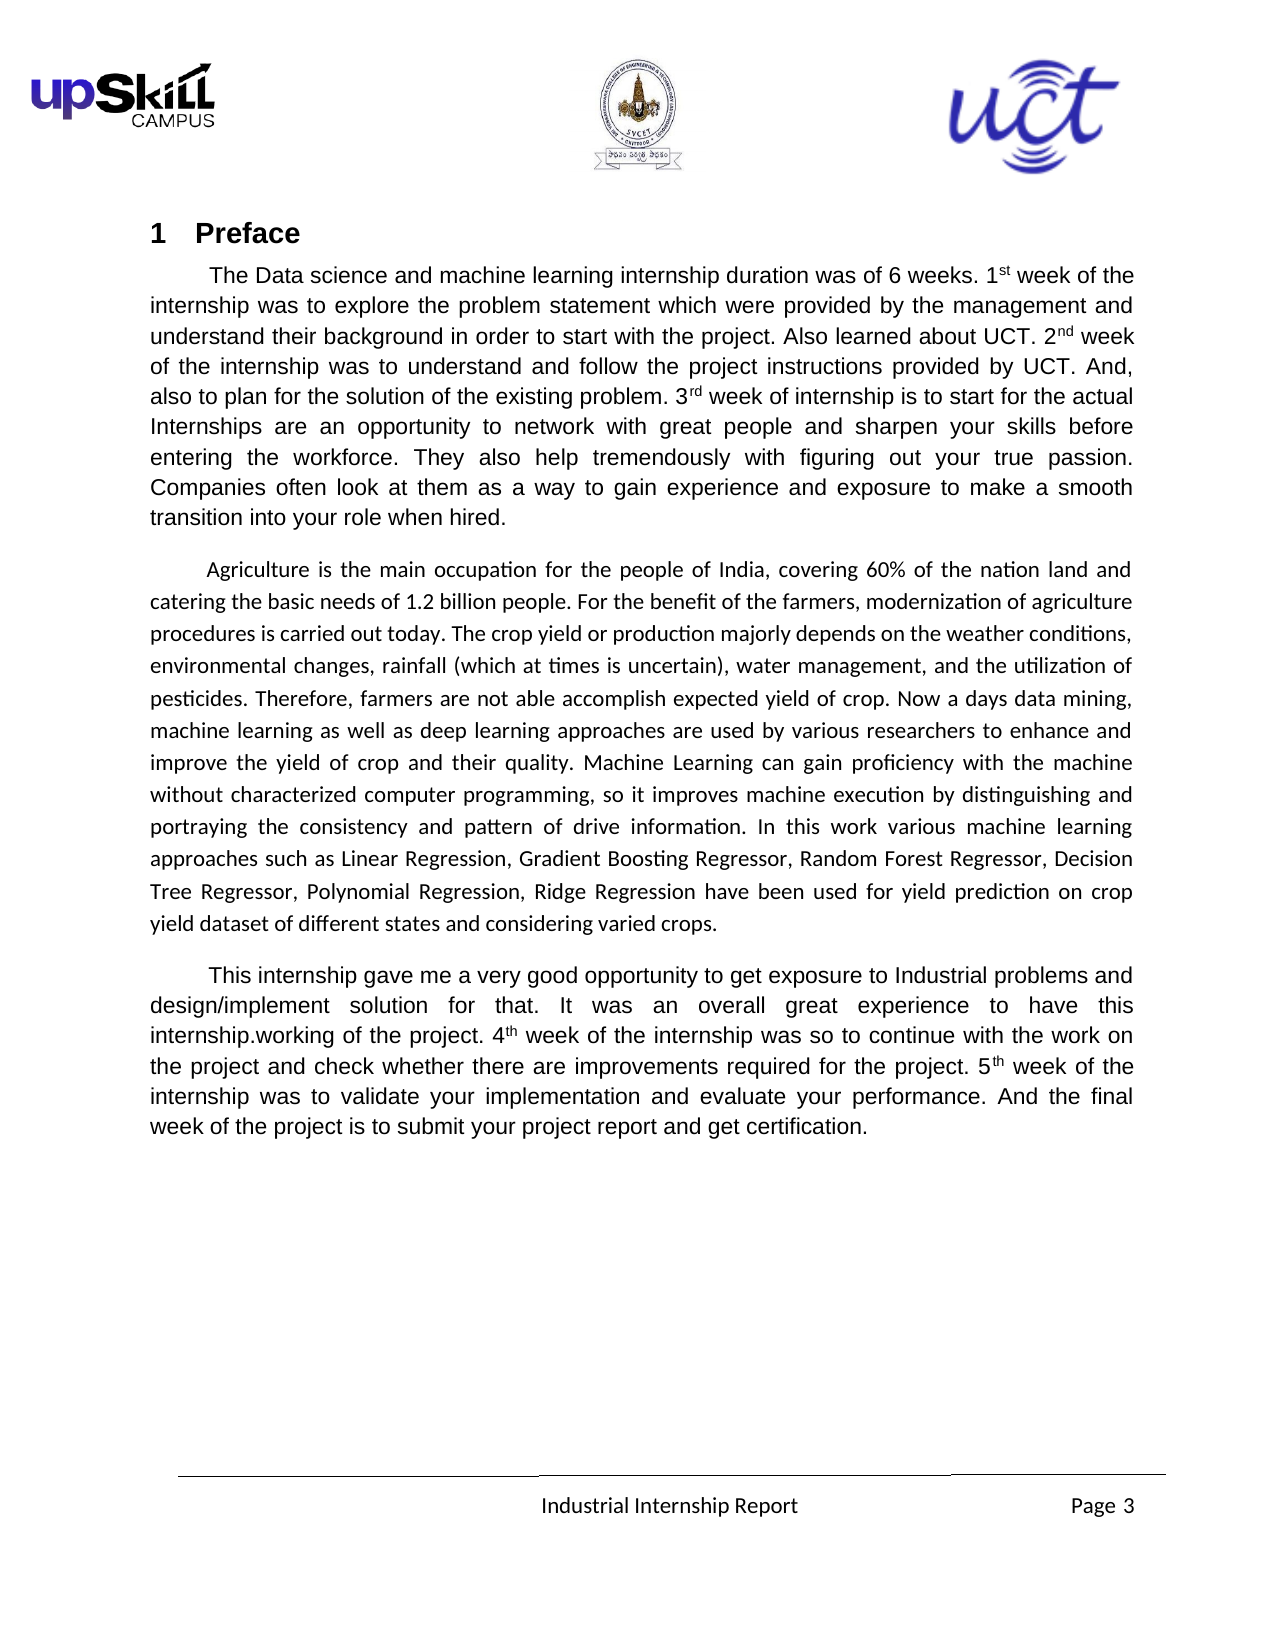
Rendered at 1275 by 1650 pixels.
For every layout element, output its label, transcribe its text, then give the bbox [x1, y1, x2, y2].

subtitle Preface [150, 216, 1134, 250]
text The Data science and machine learning internship duration was of 6 weeks. 1st week of the internship was to explore the problem statement which were provided by the management and understand their background in order to start with the project. Also learned about UCT. 2nd week of the internship was to understand and follow the project instructions provided by UCT. And, also to plan for the solution of the existing problem. 3rd week of internship is to start for the actual Internships are an opportunity to network with great people and sharpen your skills before entering the workforce. They also help tremendously with figuring out your true passion. Companies often look at them as a way to gain experience and exposure to make a smooth transition into your role when hired. [150, 262, 1134, 530]
text This internship gave me a very good opportunity to get exposure to Industrial problems and design/implement solution for that. It was an overall great experience to have this internship.working of the project. 4th week of the internship was so to continue with the work on the project and check whether there are improvements required for the project. 5th week of the internship was to validate your implementation and evaluate your performance. And the final week of the project is to submit your project report and get certification. [150, 962, 1134, 1139]
text Agriculture is the main occupation for the people of India, covering 60% of the nation land and catering the basic needs of 1.2 billion people. For the benefit of the farmers, modernization of agriculture procedures is carried out today. The crop yield or production majorly depends on the weather conditions, environmental changes, rainfall (which at times is uncertain), water management, and the utilization of pesticides. Therefore, farmers are not able accomplish expected yield of crop. Now a days data mining, machine learning as well as deep learning approaches are used by various researchers to enhance and improve the yield of crop and their quality. Machine Learning can gain proficiency with the machine without characterized computer programming, so it improves machine execution by distinguishing and portraying the consistency and pattern of drive information. In this work various machine learning approaches such as Linear Regression, Gradient Boosting Regressor, Random Forest Regressor, Decision Tree Regressor, Polynomial Regression, Ridge Regression have been used for yield prediction on crop yield dataset of different states and considering varied crops. [150, 555, 1134, 937]
